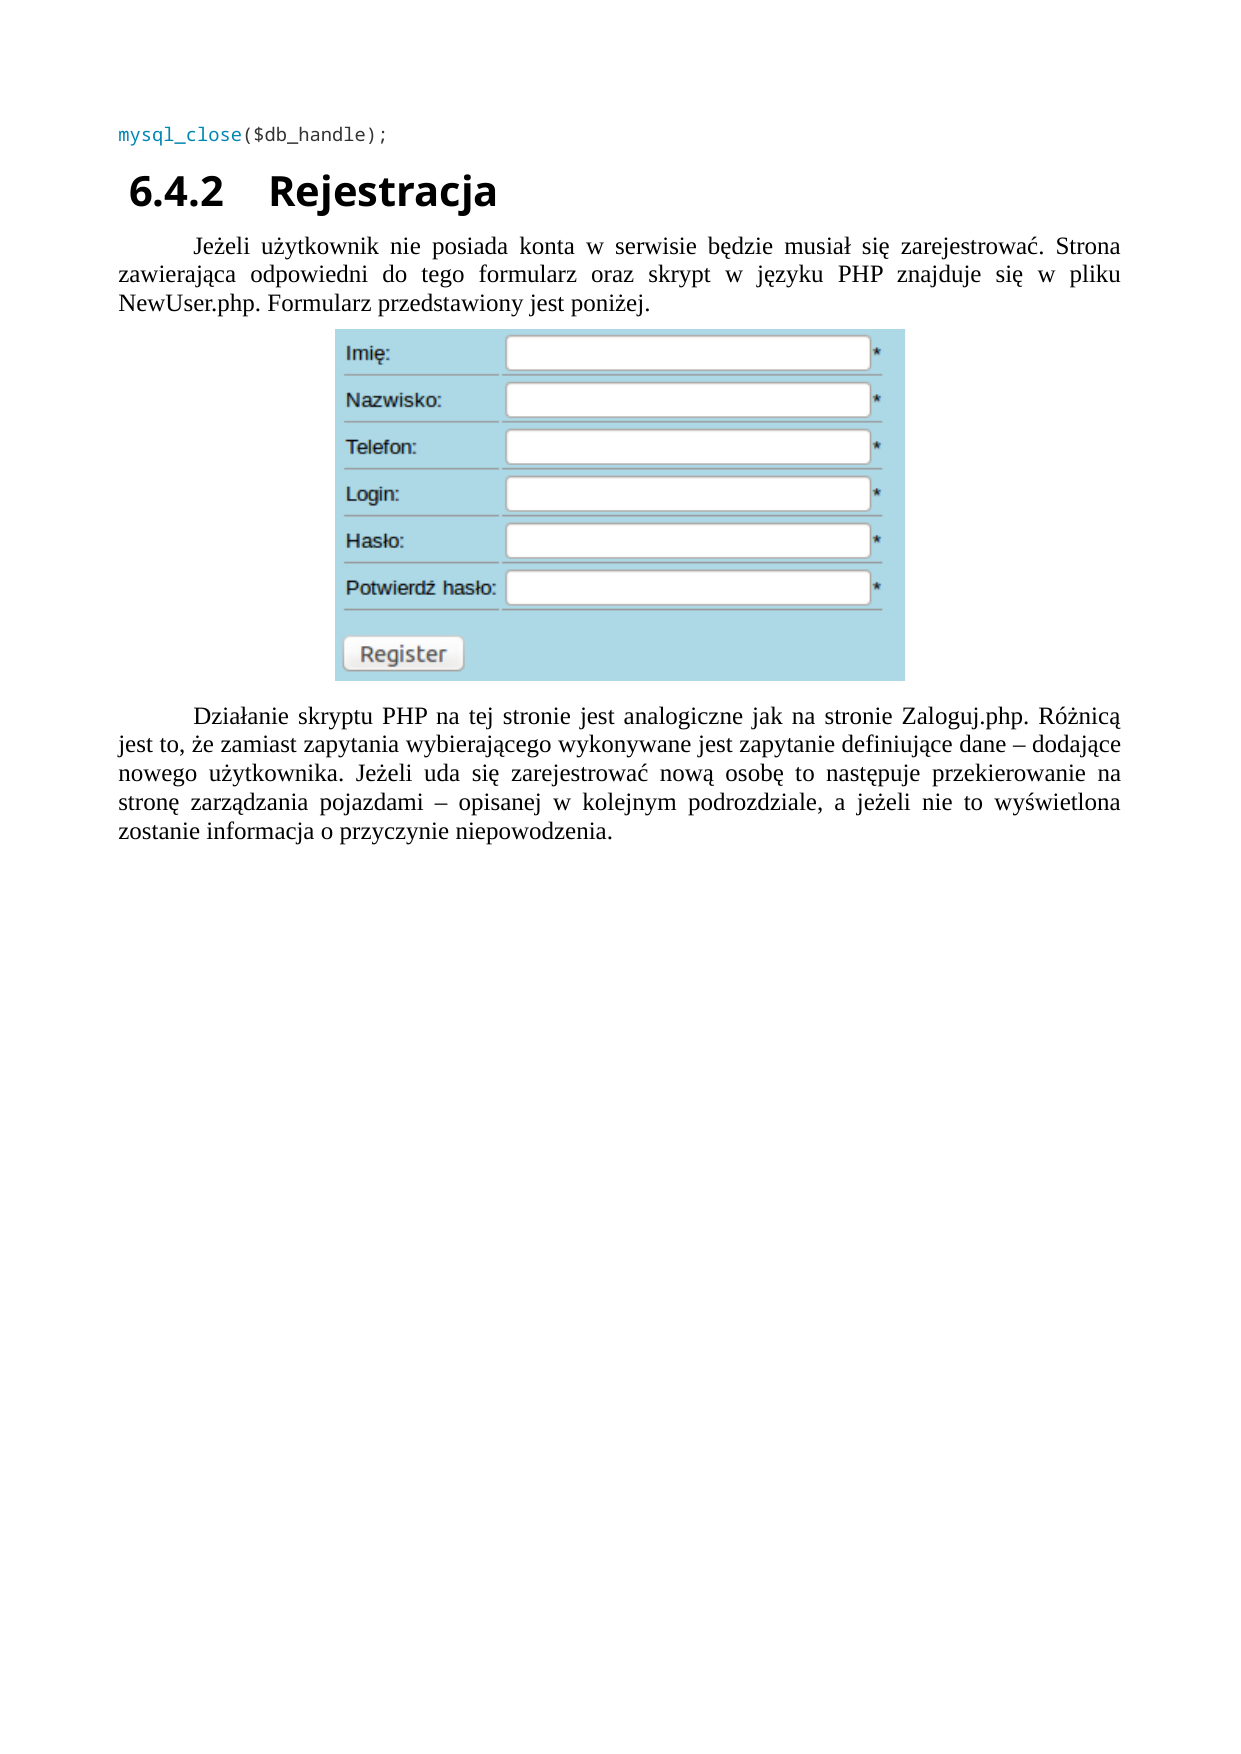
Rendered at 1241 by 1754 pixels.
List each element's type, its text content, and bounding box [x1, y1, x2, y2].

text mysql_close($db_handle); [118, 118, 1122, 147]
text Działanie skryptu PHP na tej stronie jest analogiczne jak na stronie Zaloguj.php. Różnicą jest to, że zamiast zapytania wybierającego wykonywane jest zapytanie definiujące dane – dodające nowego użytkownika. Jeżeli uda się zarejestrować nową osobę to następuje przekierowanie na stronę zarządzania pojazdami – opisanej w kolejnym podrozdziale, a jeżeli nie to wyświetlona zostanie informacja o przyczynie niepowodzenia. [118, 701, 1122, 844]
subtitle Rejestracja [118, 161, 1122, 218]
picture [335, 329, 906, 681]
text Jeżeli użytkownik nie posiada konta w serwisie będzie musiał się zarejestrować. Strona zawierająca odpowiedni do tego formularz oraz skrypt w języku PHP znajduje się w pliku NewUser.php. Formularz przedstawiony jest poniżej. [118, 231, 1122, 317]
